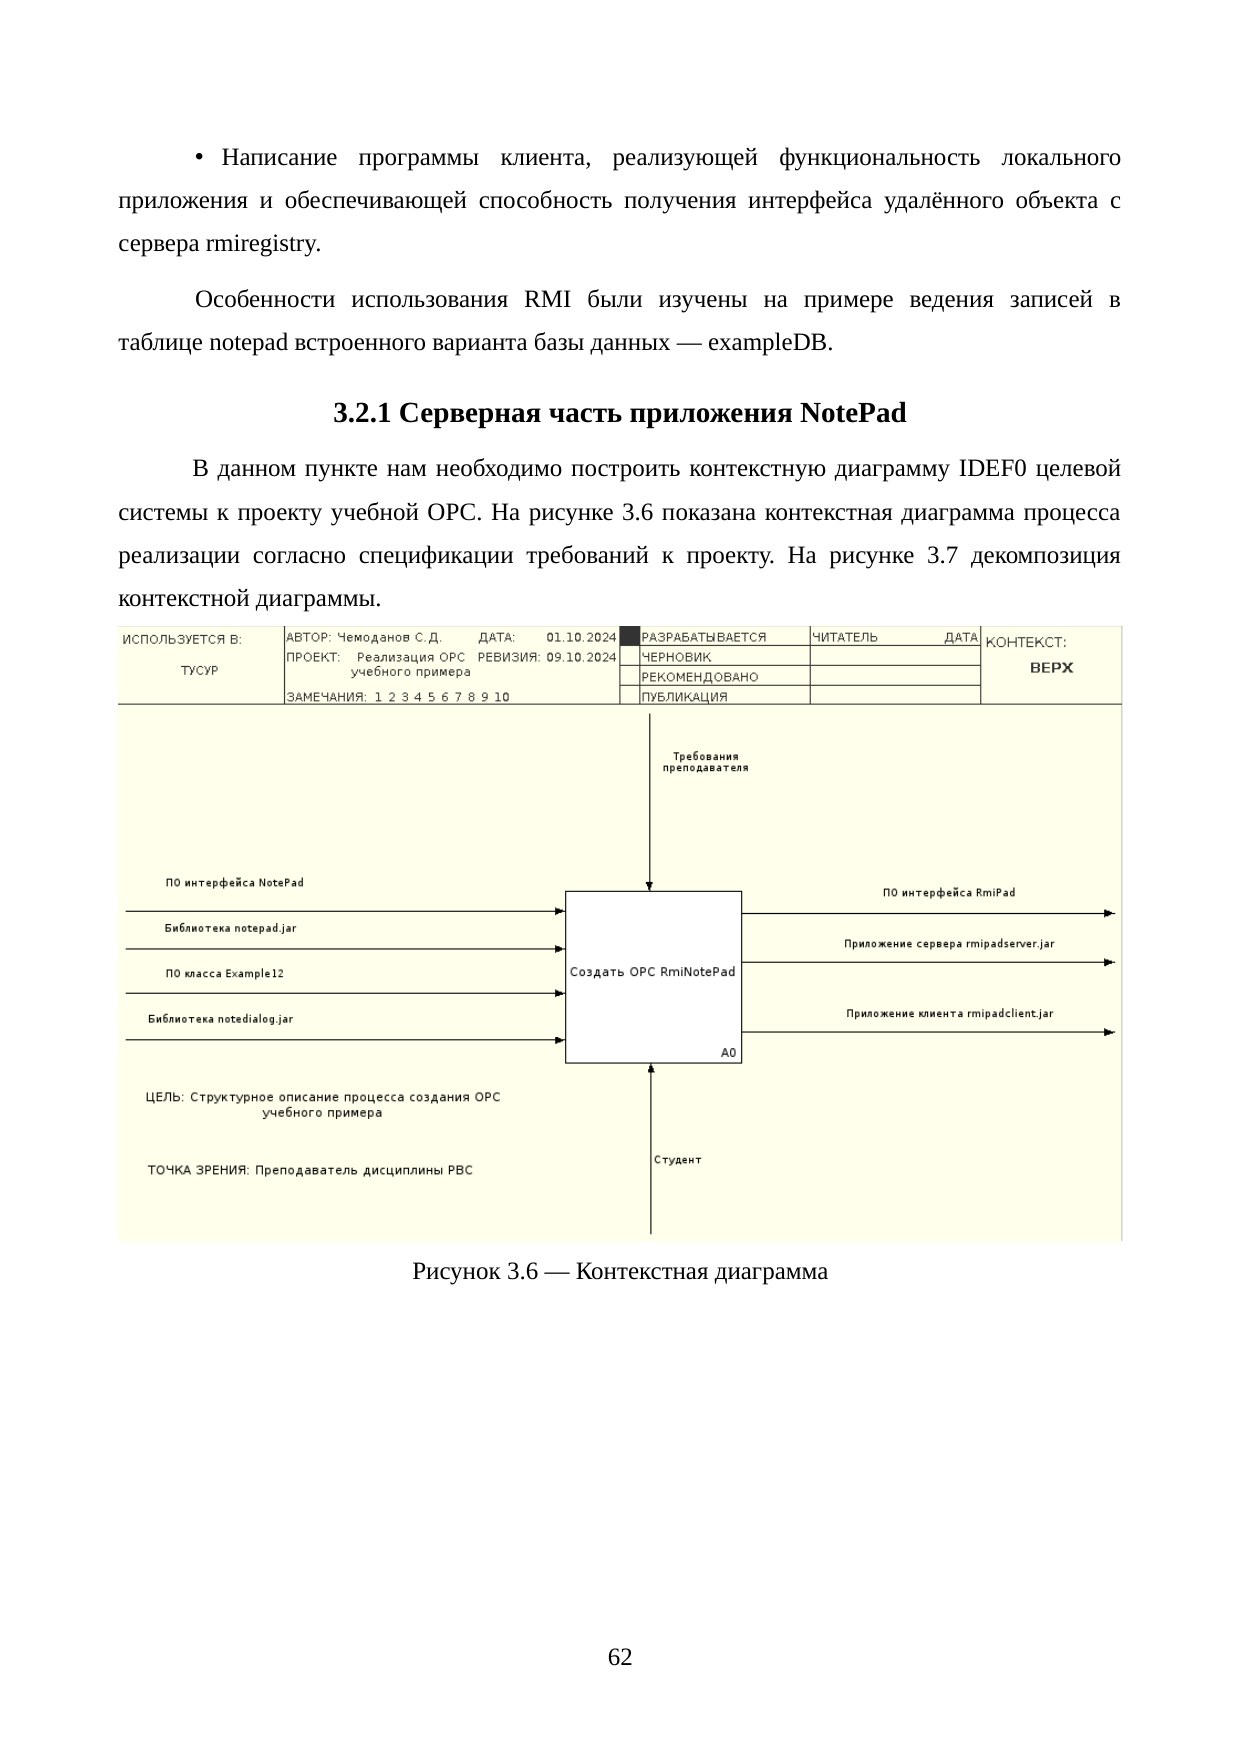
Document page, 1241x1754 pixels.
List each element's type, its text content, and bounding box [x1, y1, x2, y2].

picture [118, 626, 1123, 1242]
subtitle 3.2.1 Серверная часть приложения NotePad [118, 395, 1122, 428]
list Написание программы клиента, реализующей функциональность локального приложения и обеспечивающей способность получения интерфейса удалённого объекта с сервера rmiregistry. [118, 142, 1122, 257]
text Рисунок 3.6 — Контекстная диаграмма [118, 1242, 1122, 1285]
text В данном пункте нам необходимо построить контекстную диаграмму IDEF0 целевой системы к проекту учебной ОРС. На рисунке 3.6 показана контекстная диаграмма процесса реализации согласно спецификации требований к проекту. На рисунке 3.7 декомпозиция контекстной диаграммы. [118, 453, 1122, 612]
text Особенности использования RMI были изучены на примере ведения записей в таблице notepad встроенного варианта базы данных — exampleDB. [118, 284, 1122, 356]
